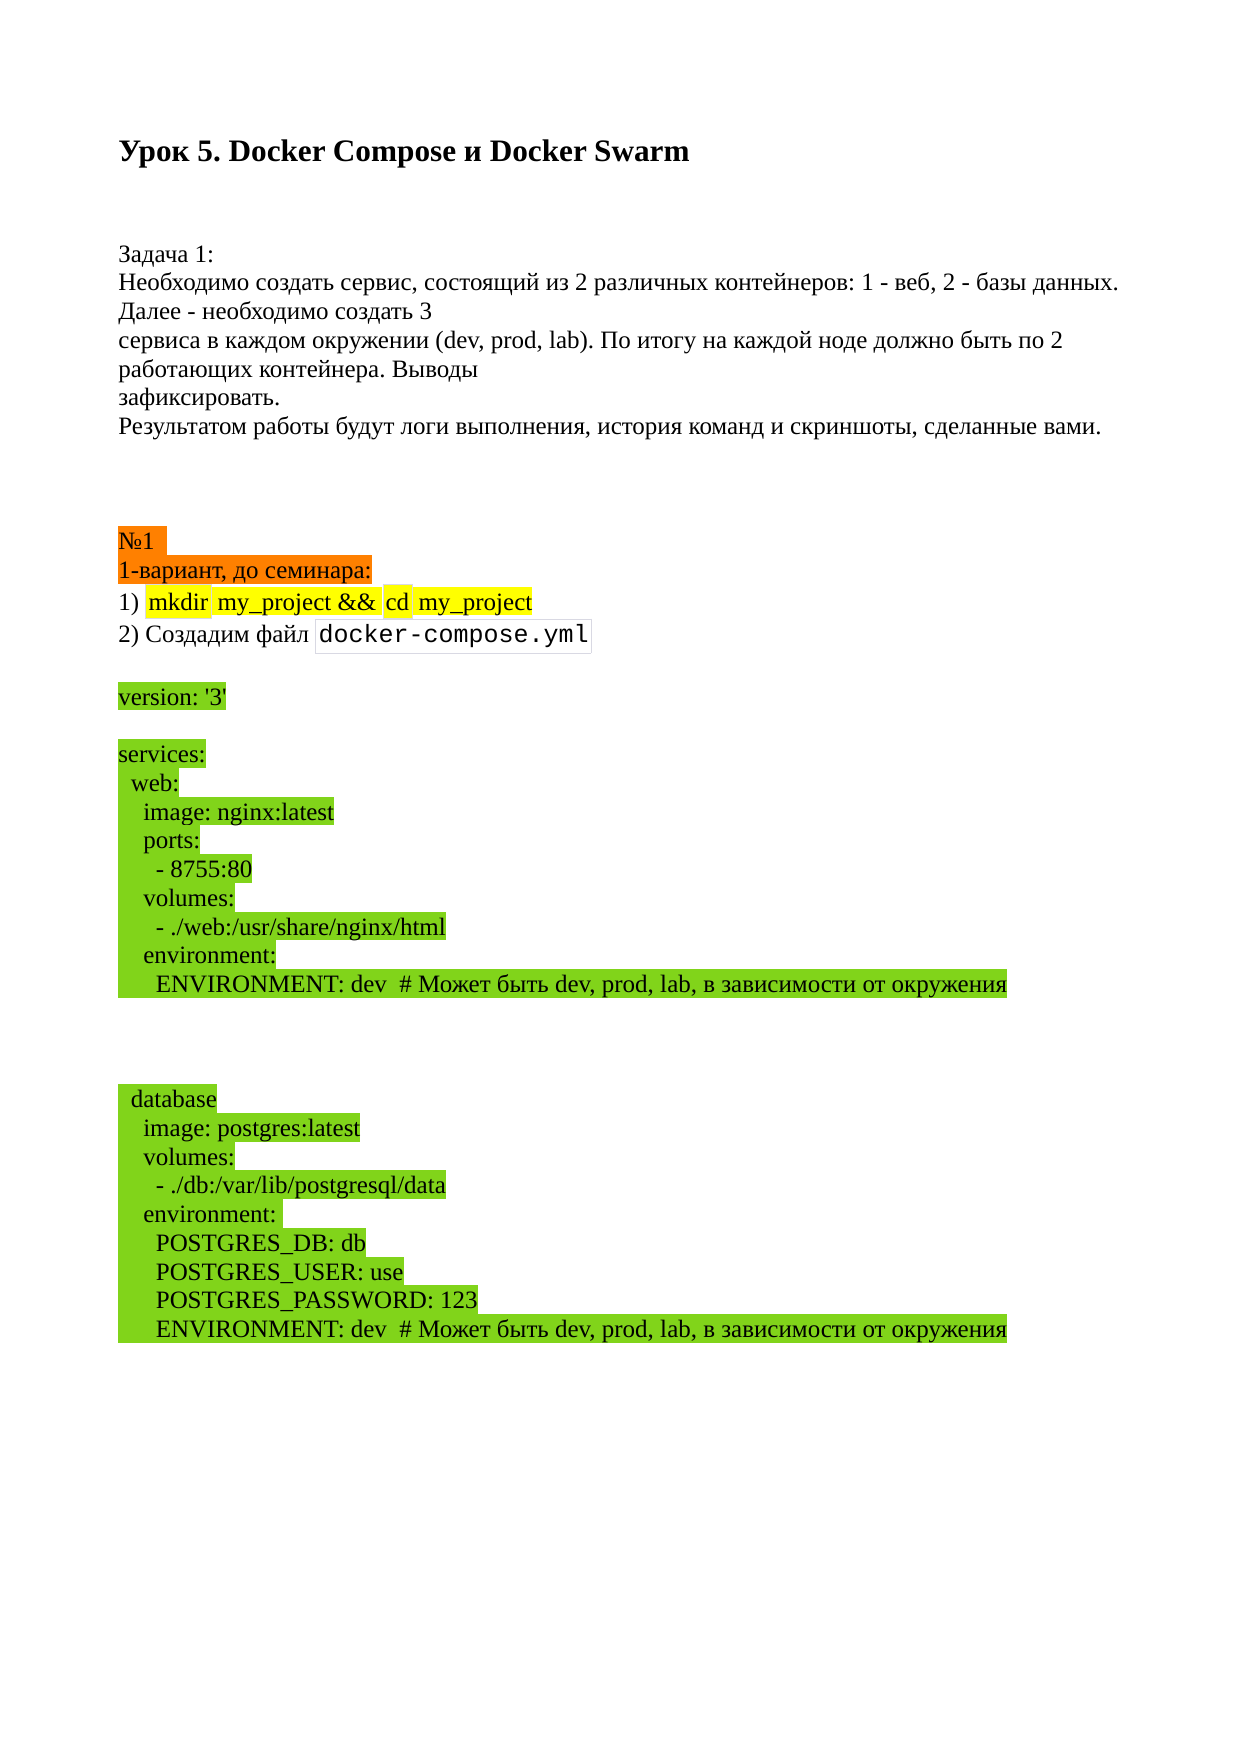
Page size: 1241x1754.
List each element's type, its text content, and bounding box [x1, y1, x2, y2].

text environment: [118, 1199, 1122, 1228]
text 2) Создадим файл docker-compose.yml [592, 618, 1122, 653]
text environment: [118, 940, 1122, 969]
text ENVIRONMENT: dev # Может быть dev, prod, lab, в зависимости от окружения [118, 969, 1122, 998]
text Необходимо создать сервис, состоящий из 2 различных контейнеров: 1 - веб, 2 - базы данных. Далее - необходимо создать 3 [118, 267, 1122, 325]
text зафиксировать. [118, 382, 1122, 411]
text image: nginx:latest [118, 797, 1122, 825]
text mkdir [146, 585, 211, 618]
text my_project && [212, 584, 383, 618]
text 2) Создадим файл docker-compose.yml [316, 620, 591, 653]
text ports: [118, 825, 1122, 854]
text Результатом работы будут логи выполнения, история команд и скриншоты, сделанные вами. [118, 411, 1122, 440]
text 2) Создадим файл docker-compose.yml [118, 618, 383, 653]
text Задача 1: [118, 239, 1122, 267]
text ENVIRONMENT: dev # Может быть dev, prod, lab, в зависимости от окружения [118, 1314, 1122, 1343]
text POSTGRES_DB: db [118, 1228, 1122, 1257]
text database [118, 1084, 1122, 1113]
text volumes: [118, 883, 1122, 912]
text my_project [413, 584, 1122, 618]
text volumes: [118, 1142, 1122, 1170]
text image: postgres:latest [118, 1113, 1122, 1142]
text web: [118, 768, 1122, 797]
text - ./db:/var/lib/postgresql/data [118, 1170, 1122, 1199]
text version: '3' [118, 682, 1122, 710]
text №1 [118, 526, 1122, 555]
text - ./web:/usr/share/nginx/html [118, 912, 1122, 940]
text - 8755:80 [118, 854, 1122, 883]
text POSTGRES_PASSWORD: 123 [118, 1285, 1122, 1314]
subtitle Урок 5. Docker Compose и Docker Swarm [118, 133, 1122, 169]
text 1) [118, 584, 145, 618]
text сервиса в каждом окружении (dev, prod, lab). По итогу на каждой ноде должно быть по 2 работающих контейнера. Выводы [118, 325, 1122, 382]
text 1-вариант, до семинара: [118, 555, 1122, 584]
text cd [384, 585, 412, 618]
text POSTGRES_USER: use [118, 1257, 1122, 1285]
text services: [118, 739, 1122, 768]
